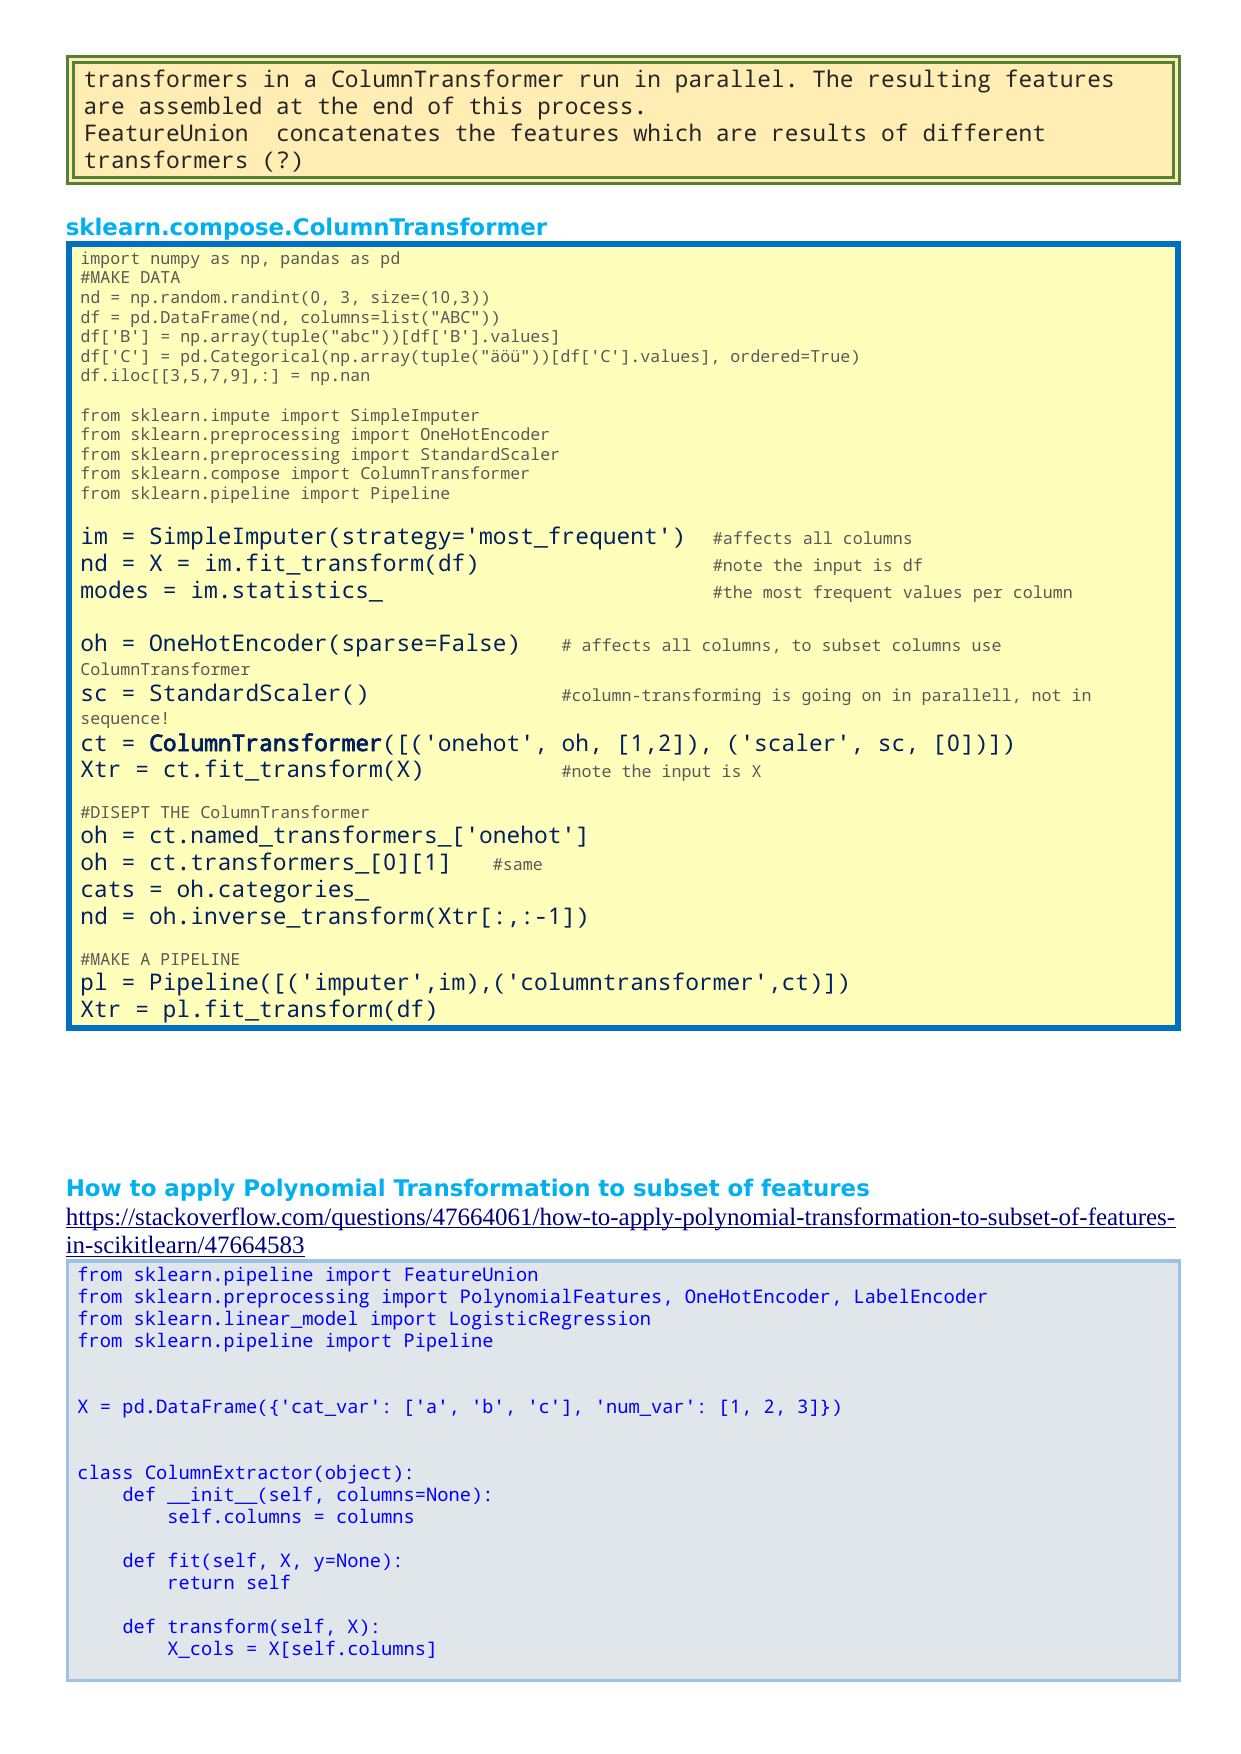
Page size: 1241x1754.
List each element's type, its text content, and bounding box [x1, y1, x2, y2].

text https://stackoverflow.com/questions/47664061/how-to-apply-polynomial-transformation-to-subset-of-features-in-scikitlearn/47664583 [66, 1202, 1181, 1259]
text nd = oh.inverse_transform(Xtr[:,:-1]) [72, 895, 1175, 922]
text oh = OneHotEncoder(sparse=False) # affects all columns, to subset columns use ColumnTransformer [72, 622, 1175, 672]
text from sklearn.pipeline import FeatureUnion [69, 1263, 1178, 1281]
text FeatureUnion concatenates the features which are results of different transformers (?) [69, 108, 1178, 182]
title How to apply Polynomial Transformation to subset of features [66, 1175, 1181, 1202]
text #MAKE DATA [72, 260, 1175, 280]
text modes = im.statistics_ #the most frequent values per column [72, 568, 1175, 595]
text sc = StandardScaler() #column-transforming is going on in parallell, not in sequence! [72, 672, 1175, 721]
text ct = ColumnTransformer([('onehot', oh, [1,2]), ('scaler', sc, [0])]) [72, 721, 1175, 748]
text oh = ct.named_transformers_['onehot'] [72, 814, 1175, 841]
text nd = np.random.randint(0, 3, size=(10,3)) [72, 280, 1175, 299]
text from sklearn.preprocessing import StandardScaler [72, 436, 1175, 456]
text Xtr = ct.fit_transform(X) #note the input is X [72, 748, 1175, 775]
text df.iloc[[3,5,7,9],:] = np.nan [72, 358, 1175, 378]
text from sklearn.compose import ColumnTransformer [72, 456, 1175, 476]
text cats = oh.categories_ [72, 868, 1175, 895]
text from sklearn.linear_model import LogisticRegression [69, 1303, 1178, 1325]
text import numpy as np, pandas as pd [72, 247, 1175, 260]
text class ColumnExtractor(object): [69, 1457, 1178, 1479]
text X = pd.DataFrame({'cat_var': ['a', 'b', 'c'], 'num_var': [1, 2, 3]}) [69, 1391, 1178, 1413]
text im = SimpleImputer(strategy='most_frequent') #affects all columns [72, 515, 1175, 542]
text #DISEPT THE ColumnTransformer [72, 795, 1175, 814]
text from sklearn.preprocessing import PolynomialFeatures, OneHotEncoder, LabelEncoder [69, 1281, 1178, 1303]
title sklearn.compose.ColumnTransformer [66, 214, 1181, 241]
text return self [69, 1567, 1178, 1589]
text def transform(self, X): [69, 1611, 1178, 1633]
text df['B'] = np.array(tuple("abc"))[df['B'].values] [72, 319, 1175, 338]
text def __init__(self, columns=None): [69, 1479, 1178, 1501]
text nd = X = im.fit_transform(df) #note the input is df [72, 542, 1175, 568]
text df['C'] = pd.Categorical(np.array(tuple("äöü"))[df['C'].values], ordered=True) [72, 338, 1175, 358]
text from sklearn.impute import SimpleImputer [72, 397, 1175, 417]
text from sklearn.pipeline import Pipeline [72, 476, 1175, 495]
text oh = ct.transformers_[0][1] #same [72, 841, 1175, 868]
text X_cols = X[self.columns] [69, 1633, 1178, 1655]
text df = pd.DataFrame(nd, columns=list("ABC")) [72, 299, 1175, 319]
text transformers in a ColumnTransformer run in parallel. The resulting features are assembled at the end of this process. [69, 58, 1178, 108]
text self.columns = columns [69, 1501, 1178, 1523]
text def fit(self, X, y=None): [69, 1545, 1178, 1567]
text from sklearn.pipeline import Pipeline [69, 1325, 1178, 1347]
text pl = Pipeline([('imputer',im),('columntransformer',ct)]) [72, 961, 1175, 988]
text Xtr = pl.fit_transform(df) [72, 988, 1175, 1025]
text #MAKE A PIPELINE [72, 941, 1175, 961]
text from sklearn.preprocessing import OneHotEncoder [72, 417, 1175, 436]
